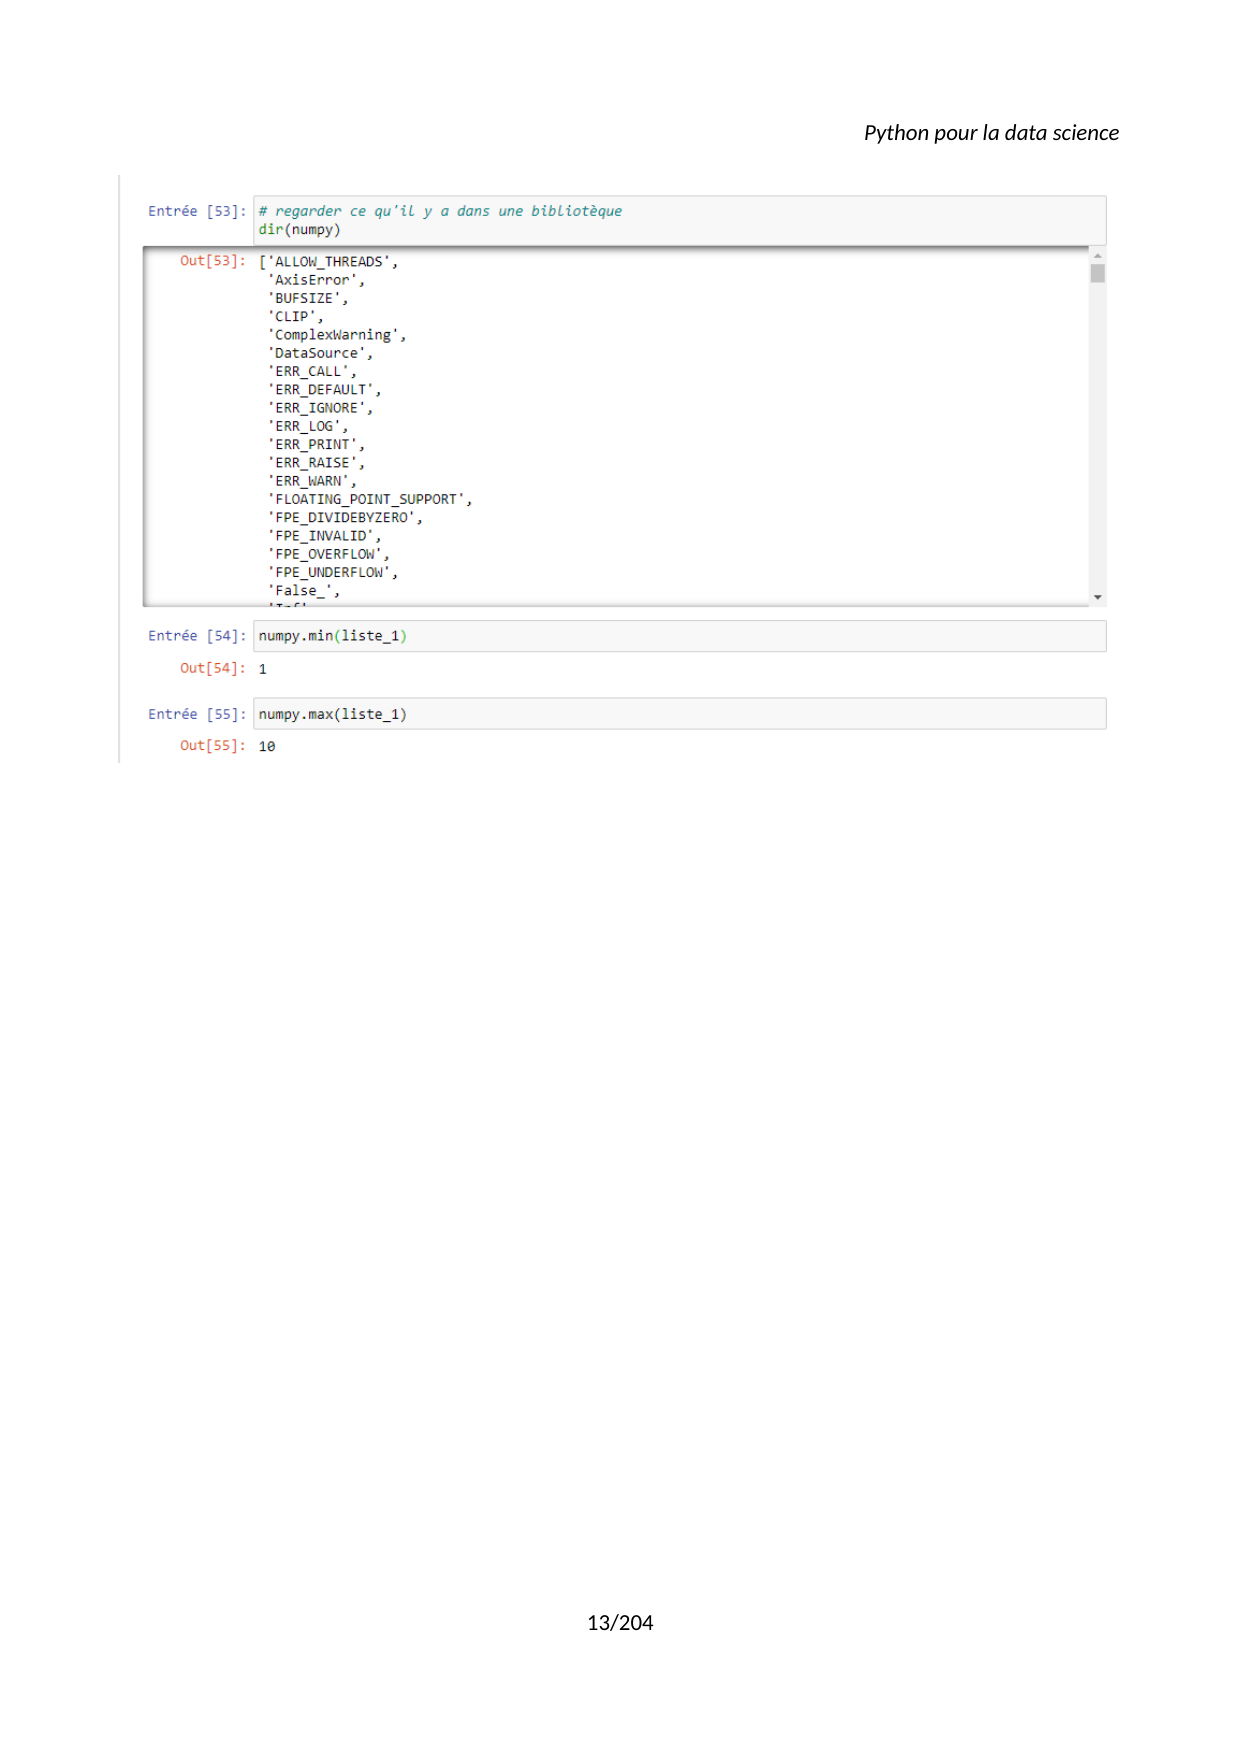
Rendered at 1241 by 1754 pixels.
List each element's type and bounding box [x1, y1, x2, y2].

picture [118, 175, 1122, 763]
